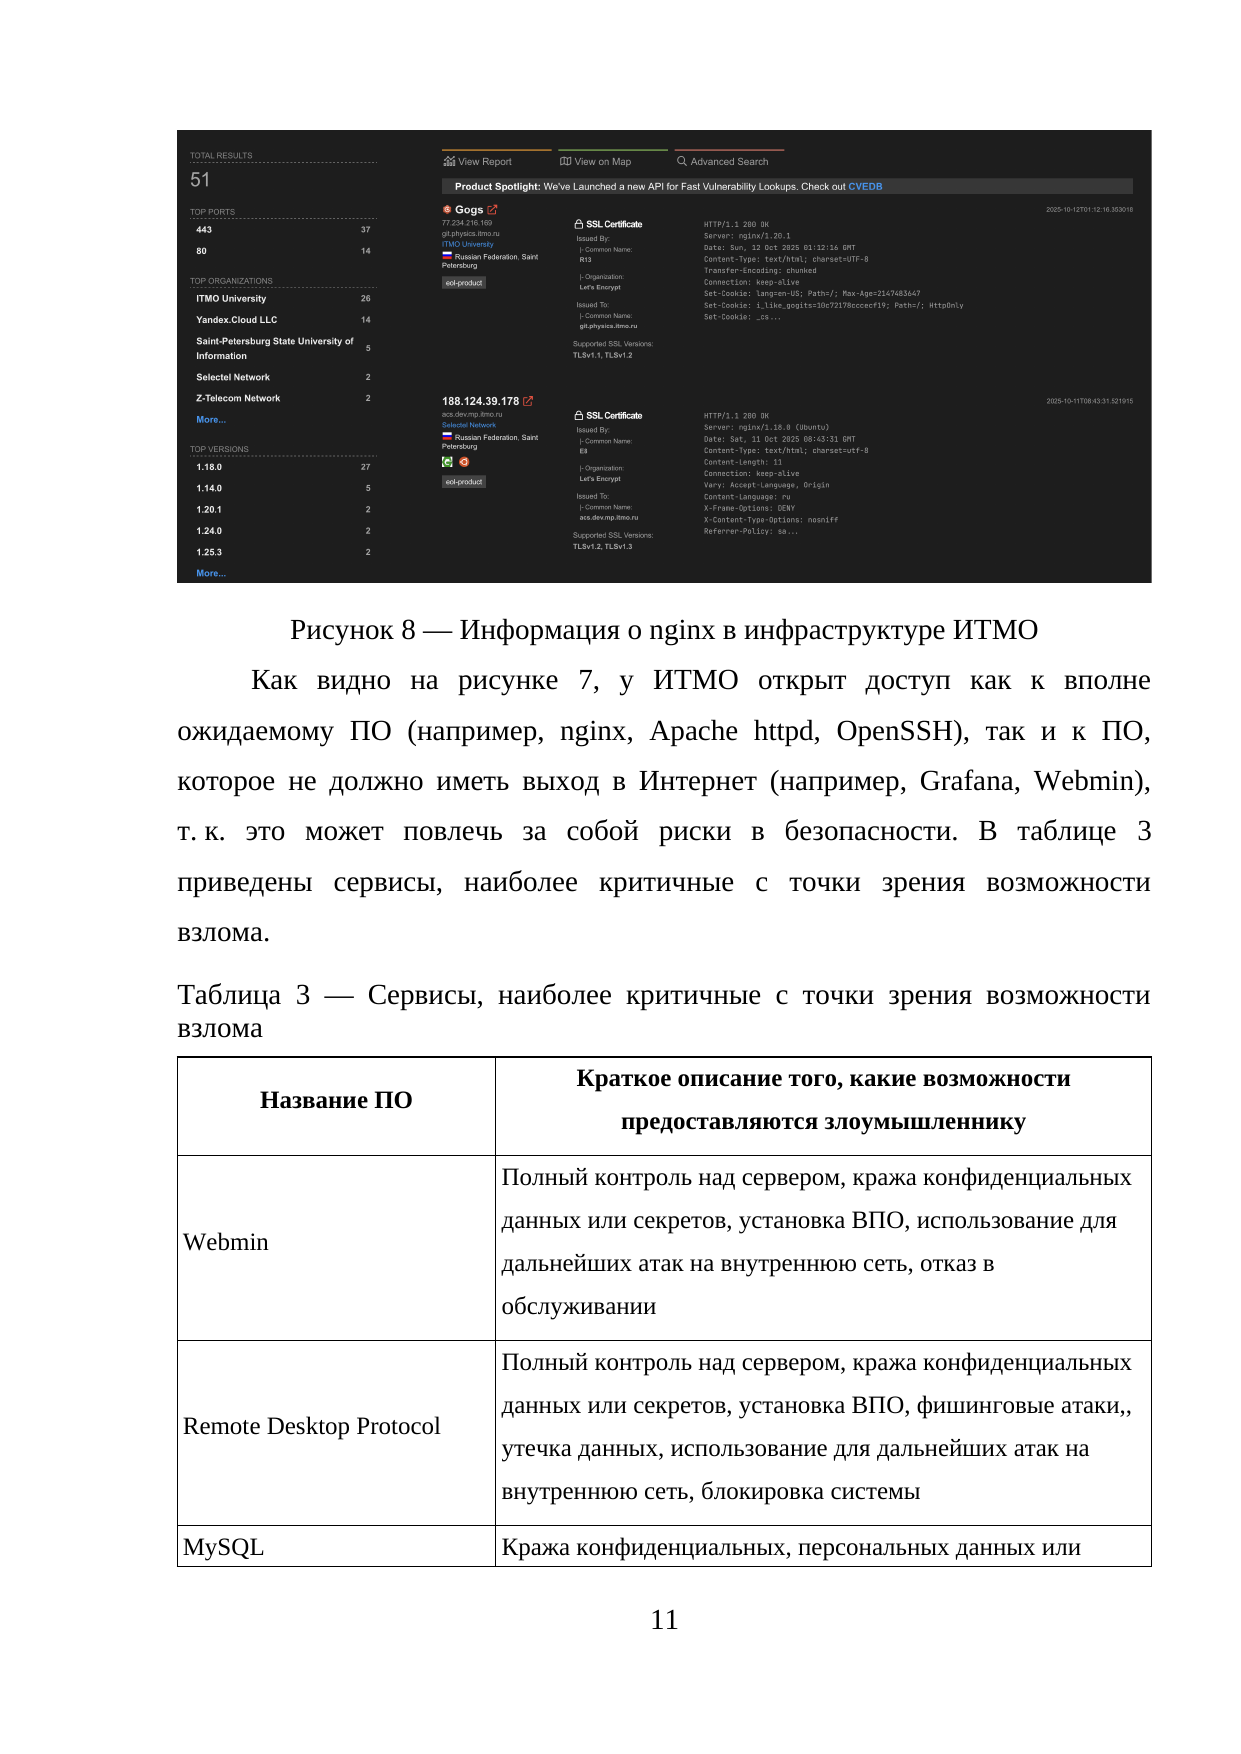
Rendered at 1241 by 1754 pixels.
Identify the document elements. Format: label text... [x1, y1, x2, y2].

text Таблица 3 — Сервисы, наиболее критичные с точки зрения возможности взлома [177, 977, 1152, 1044]
table_cell Полный контроль над сервером, кража конфиденциальных данных или секретов, установка ВПО, фишинговые атаки,, утечка данных, использование для дальнейших атак на внутреннюю сеть, блокировка системы [496, 1341, 1151, 1525]
picture [177, 130, 1152, 583]
table_cell Webmin [178, 1156, 495, 1340]
table_cell Полный контроль над сервером, кража конфиденциальных данных или секретов, установка ВПО, использование для дальнейших атак на внутреннюю сеть, отказ в обслуживании [496, 1156, 1151, 1340]
table_header Краткое описание того, какие возможности предоставляются злоумышленнику [496, 1058, 1151, 1155]
table_header Название ПО [178, 1058, 495, 1155]
text Рисунок 8 — Информация о nginx в инфраструктуре ИТМО [177, 583, 1152, 646]
table_cell Remote Desktop Protocol [178, 1341, 495, 1525]
text Как видно на рисунке 7, у ИТМО открыт доступ как к вполне ожидаемому ПО (например, nginx, Apache httpd, OpenSSH), так и к ПО, которое не должно иметь выход в Интернет (например, Grafana, Webmin), т. к. это может повлечь за собой риски в безопасности. В таблице 3 приведены сервисы, наиболее критичные с точки зрения возможности взлома. [177, 662, 1152, 948]
table_cell Кража конфиденциальных, персональных данных или [496, 1526, 1151, 1566]
table_cell MySQL [178, 1526, 495, 1566]
